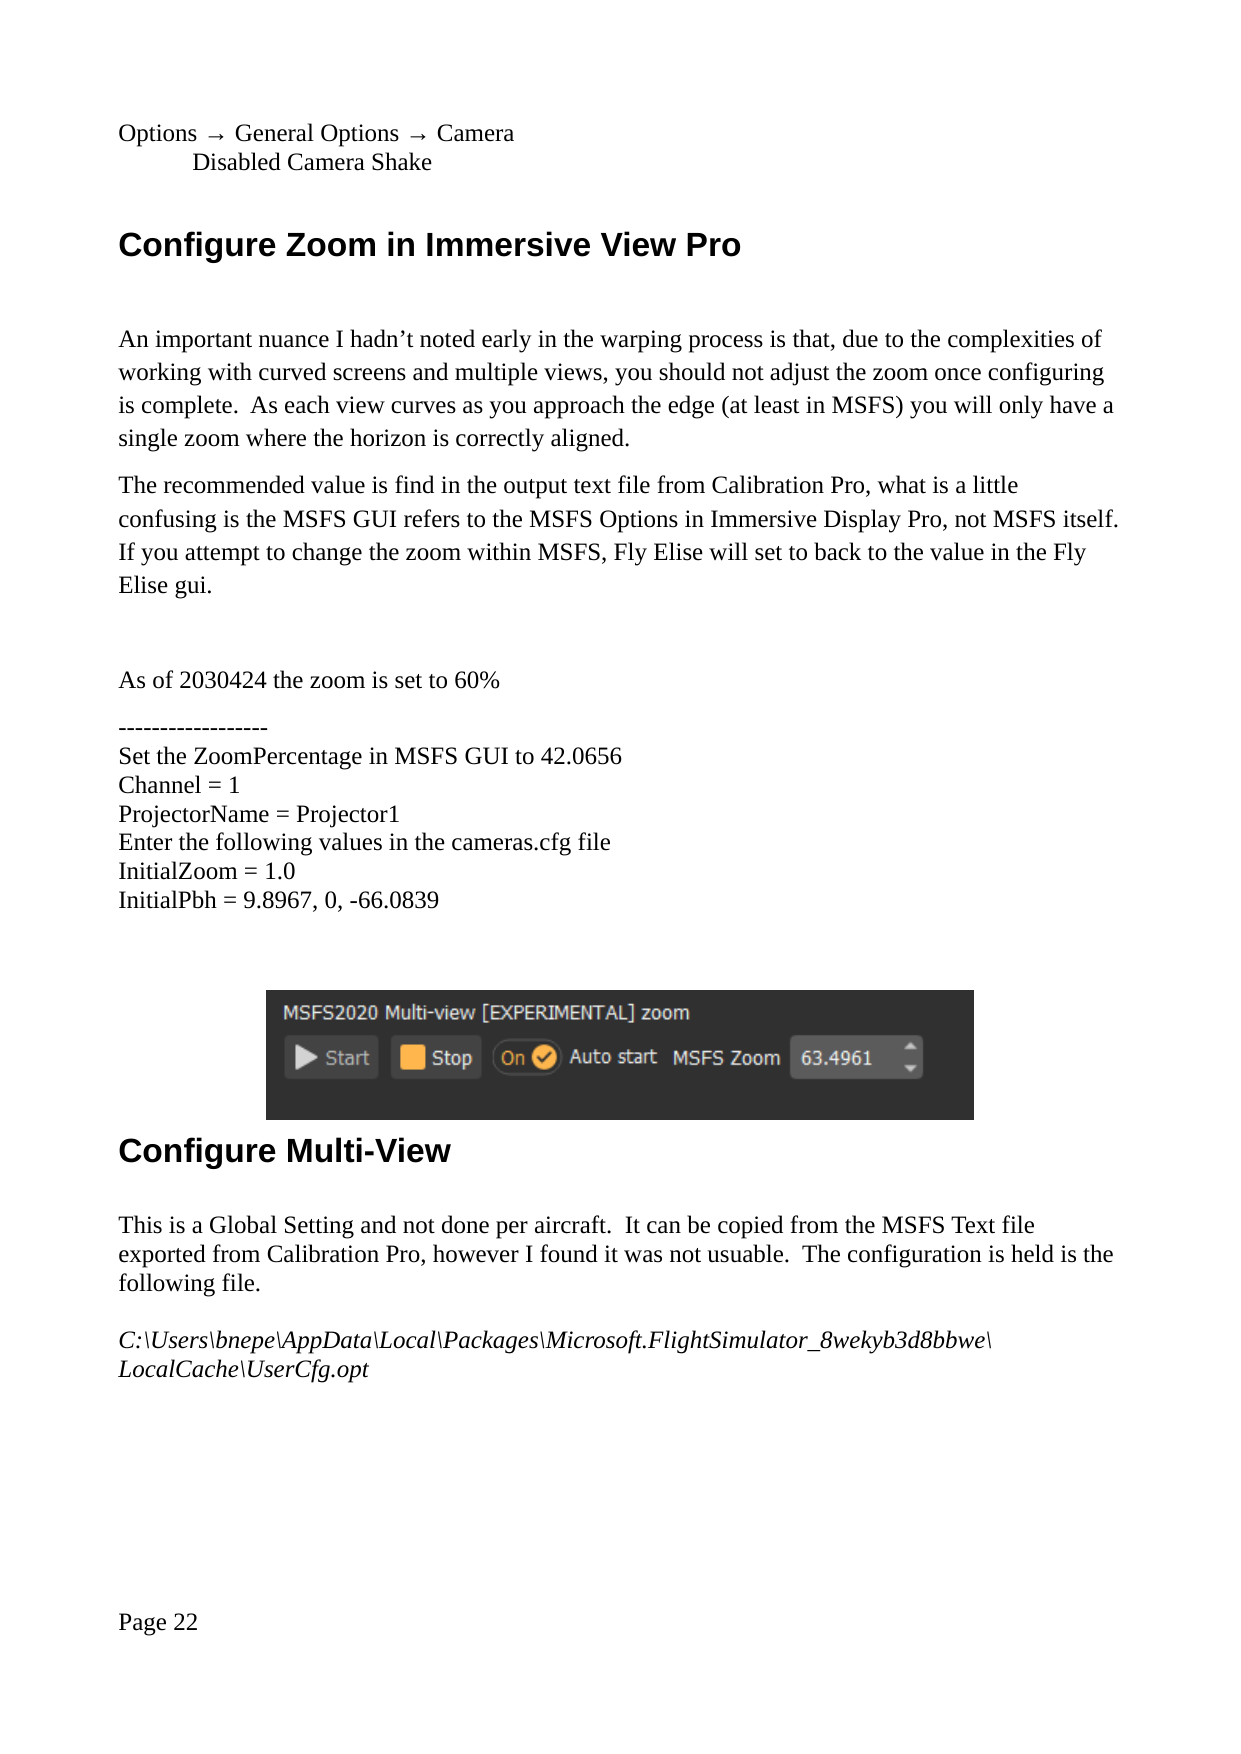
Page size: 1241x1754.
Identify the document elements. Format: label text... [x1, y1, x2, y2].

text Disabled Camera Shake [118, 147, 1122, 176]
text Enter the following values in the cameras.cfg file [118, 827, 1122, 856]
picture [266, 990, 974, 1120]
text The recommended value is find in the output text file from Calibration Pro, what is a little confusing is the MSFS GUI refers to the MSFS Options in Immersive Display Pro, not MSFS itself. If you attempt to change the zoom within MSFS, Fly Elise will set to back to the value in the Fly Elise gui. [118, 471, 1122, 598]
text InitialZoom = 1.0 [118, 856, 1122, 885]
text Channel = 1 [118, 770, 1122, 799]
text InitialPbh = 9.8967, 0, -66.0839 [118, 885, 1122, 914]
subtitle Configure Zoom in Immersive View Pro [118, 225, 1122, 264]
text Set the ZoomPercentage in MSFS GUI to 42.0656 [118, 741, 1122, 770]
text ProjectorName = Projector1 [118, 799, 1122, 827]
subtitle Configure Multi-View [118, 1131, 1122, 1169]
text As of 2030424 the zoom is set to 60% [118, 665, 1122, 694]
text This is a Global Setting and not done per aircraft. It can be copied from the MSFS Text file exported from Calibration Pro, however I found it was not usuable. The configuration is held is the following file. [118, 1210, 1122, 1297]
text Options → General Options → Camera [118, 118, 1122, 147]
text ------------------ [118, 712, 1122, 741]
text An important nuance I hadn’t noted early in the warping process is that, due to the complexities of working with curved screens and multiple views, you should not adjust the zoom once configuring is complete. As each view curves as you approach the edge (at least in MSFS) you will only have a single zoom where the horizon is correctly aligned. [118, 324, 1122, 452]
text C:\Users\bnepe\AppData\Local\Packages\Microsoft.FlightSimulator_8wekyb3d8bbwe\LocalCache\UserCfg.opt [118, 1325, 1122, 1383]
